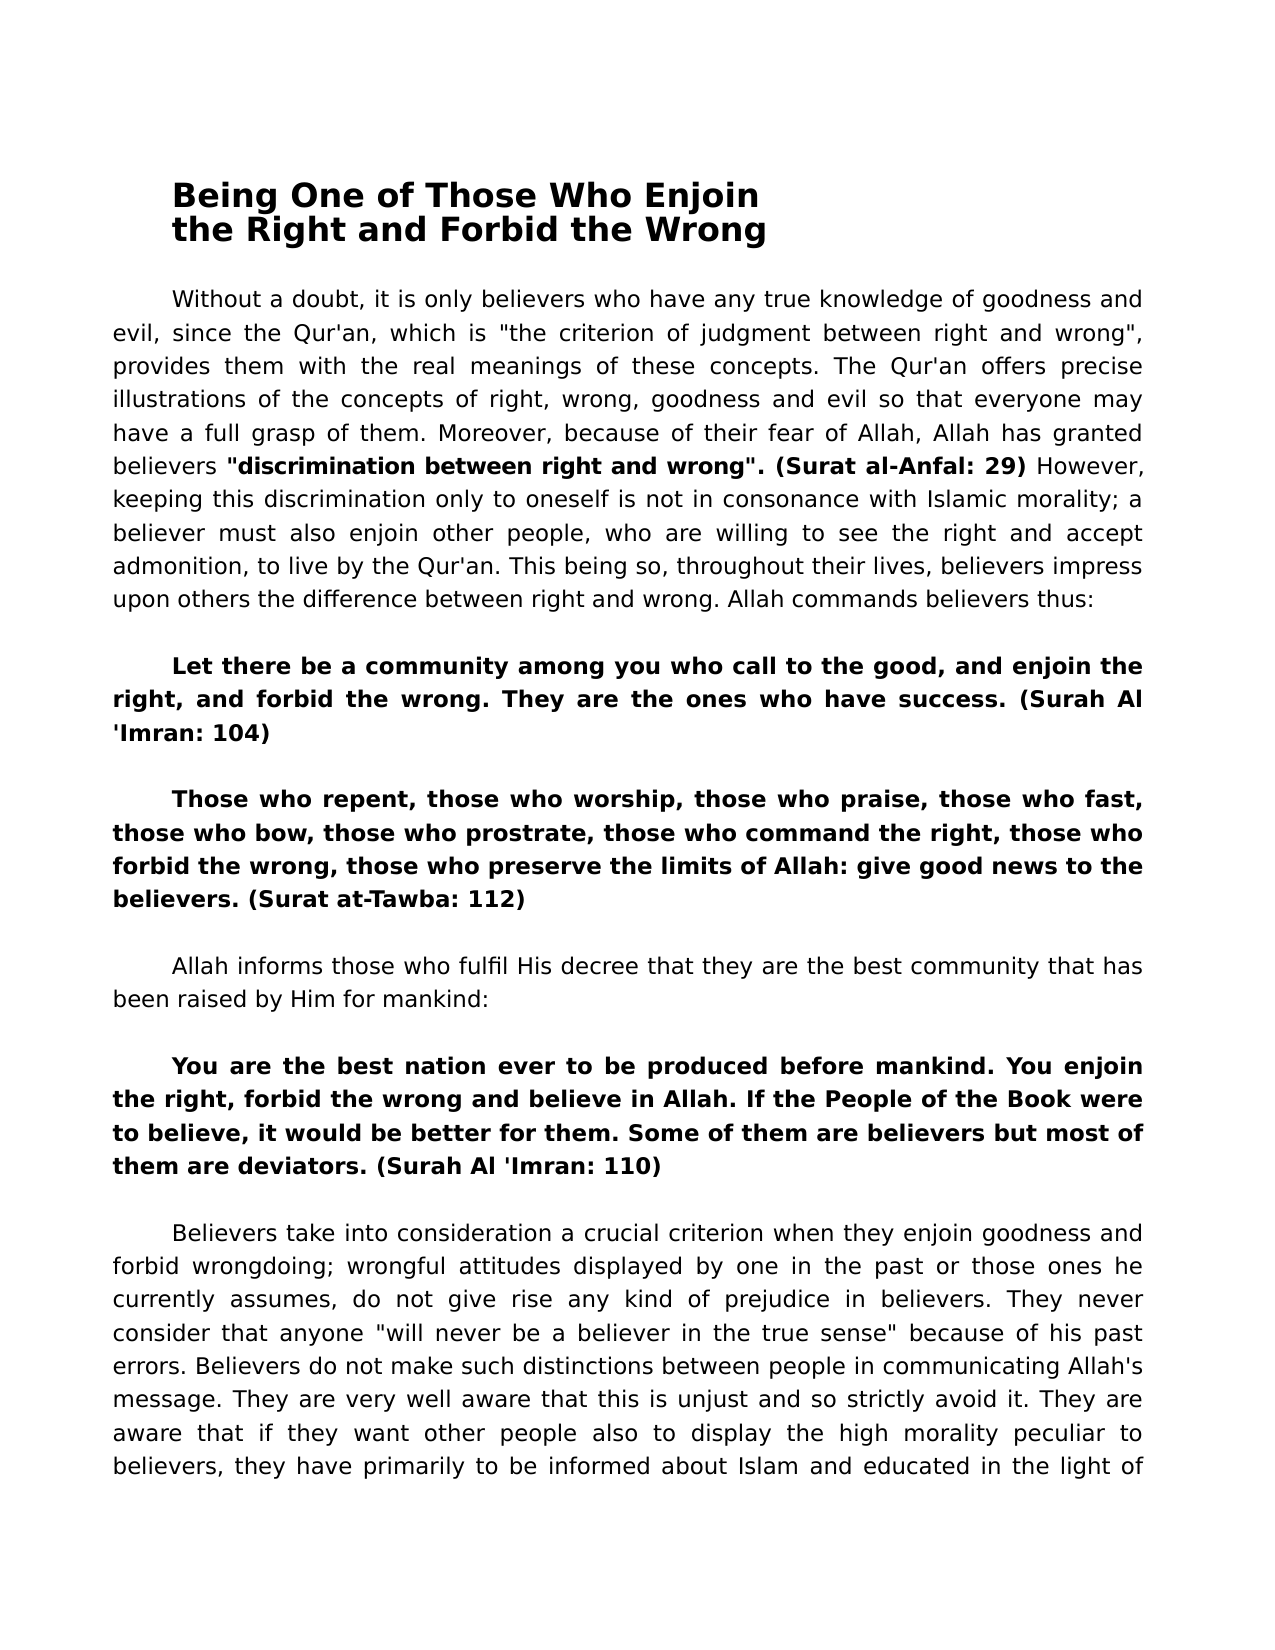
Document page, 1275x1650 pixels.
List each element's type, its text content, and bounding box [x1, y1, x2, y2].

text Let there be a community among you who call to the good, and enjoin the right, and forbid the wrong. They are the ones who have success. (Surah Al 'Imran: 104) [112, 648, 1145, 748]
text Without a doubt, it is only believers who have any true knowledge of goodness and evil, since the Qur'an, which is "the criterion of judgment between right and wrong", provides them with the real meanings of these concepts. The Qur'an offers precise illustrations of the concepts of right, wrong, goodness and evil so that everyone may have a full grasp of them. Moreover, because of their fear of Allah, Allah has granted believers "discrimination between right and wrong". (Surat al-Anfal: 29) However, keeping this discrimination only to oneself is not in consonance with Islamic morality; a believer must also enjoin other people, who are willing to see the right and accept admonition, to live by the Qur'an. This being so, throughout their lives, believers impress upon others the difference between right and wrong. Allah commands believers thus: [112, 281, 1145, 614]
text Those who repent, those who worship, those who praise, those who fast, those who bow, those who prostrate, those who command the right, those who forbid the wrong, those who preserve the limits of Allah: give good news to the believers. (Surat at-Tawba: 112) [112, 781, 1145, 914]
text Believers take into consideration a crucial criterion when they enjoin goodness and forbid wrongdoing; wrongful attitudes displayed by one in the past or those ones he currently assumes, do not give rise any kind of prejudice in believers. They never consider that anyone "will never be a believer in the true sense" because of his past errors. Believers do not make such distinctions between people in communicating Allah's message. They are very well aware that this is unjust and so strictly avoid it. They are aware that if they want other people also to display the high morality peculiar to believers, they have primarily to be informed about Islam and educated in the light of [112, 1214, 1145, 1481]
text You are the best nation ever to be produced before mankind. You enjoin the right, forbid the wrong and believe in Allah. If the People of the Book were to believe, it would be better for them. Some of them are believers but most of them are deviators. (Surah Al 'Imran: 110) [112, 1048, 1145, 1181]
text Being One of Those Who Enjoin [112, 181, 1145, 214]
text Allah informs those who fulfil His decree that they are the best community that has been raised by Him for mankind: [112, 948, 1145, 1014]
text the Right and Forbid the Wrong [112, 214, 1145, 248]
